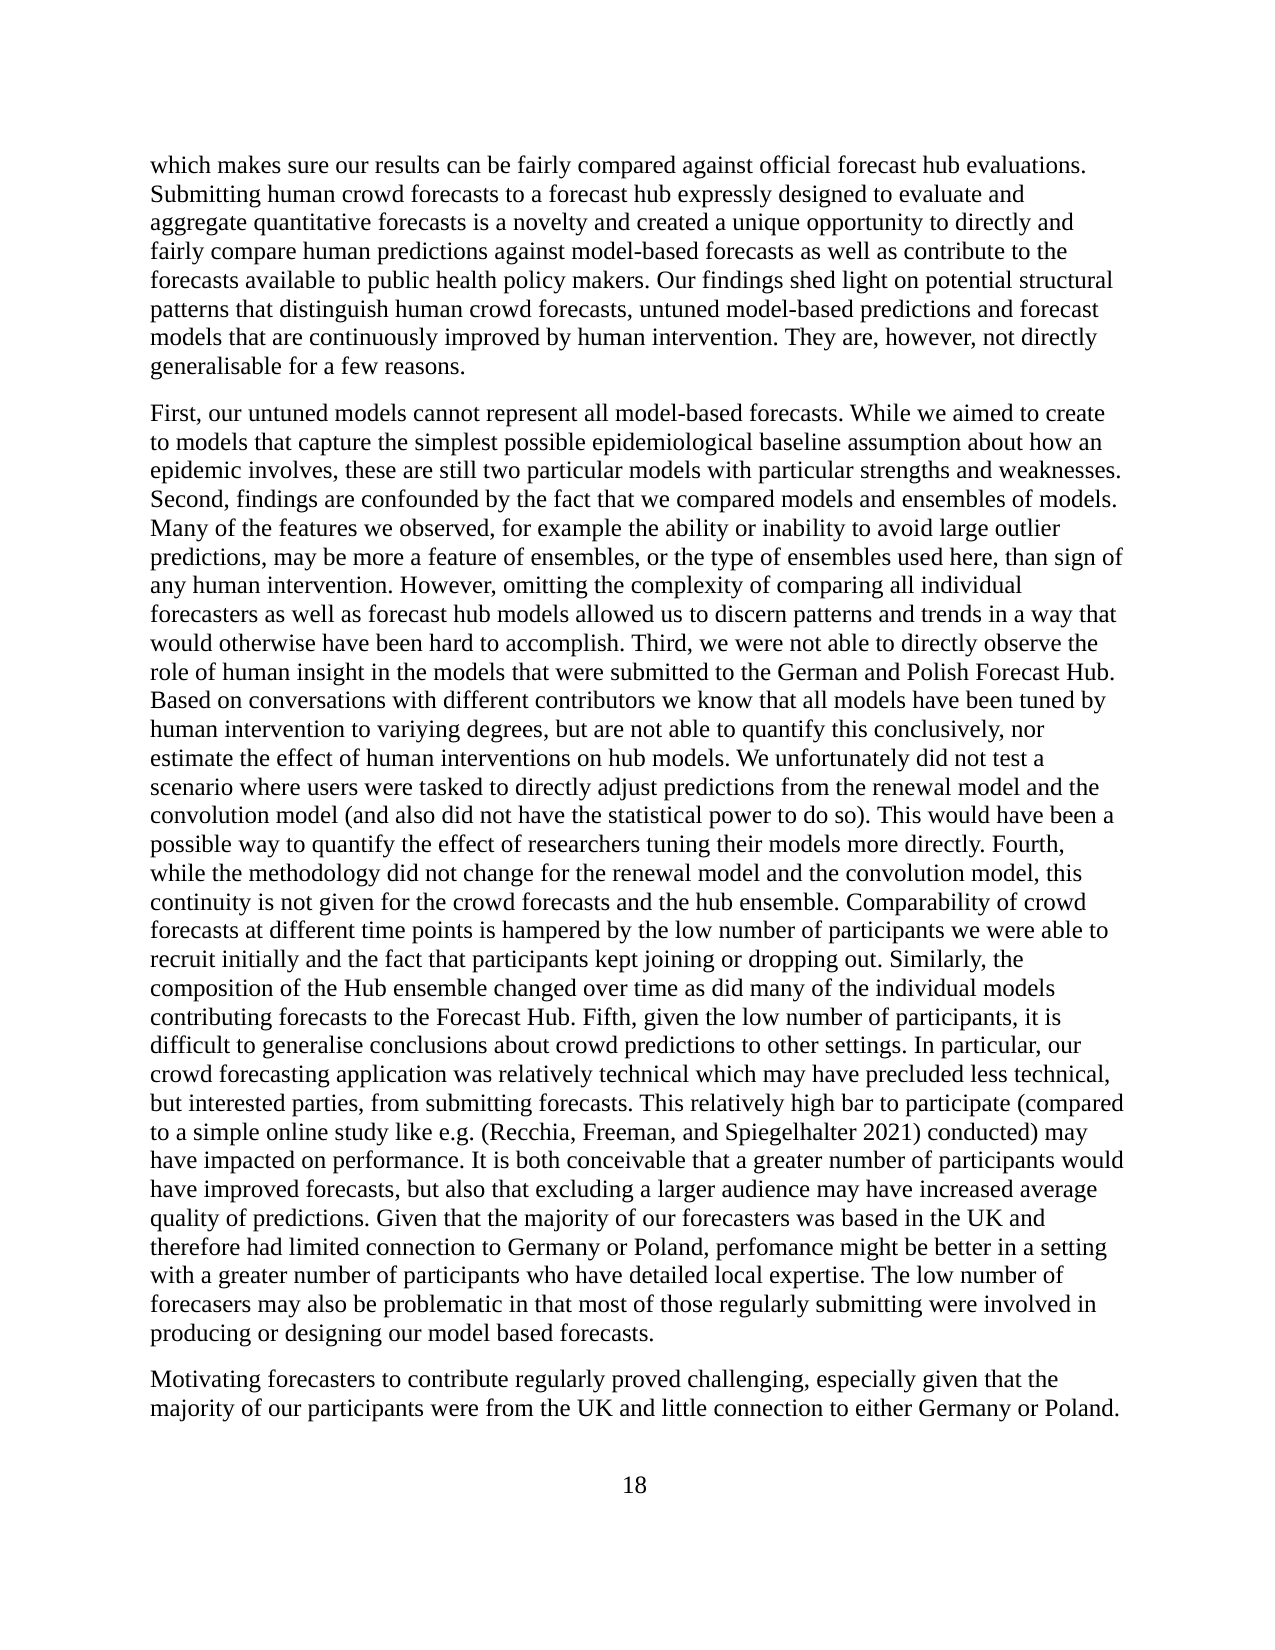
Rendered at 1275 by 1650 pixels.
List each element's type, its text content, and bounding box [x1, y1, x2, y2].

text First, our untuned models cannot represent all model-based forecasts. While we aimed to create to models that capture the simplest possible epidemiological baseline assumption about how an epidemic involves, these are still two particular models with particular strengths and weaknesses. Second, findings are confounded by the fact that we compared models and ensembles of models. Many of the features we observed, for example the ability or inability to avoid large outlier predictions, may be more a feature of ensembles, or the type of ensembles used here, than sign of any human intervention. However, omitting the complexity of comparing all individual forecasters as well as forecast hub models allowed us to discern patterns and trends in a way that would otherwise have been hard to accomplish. Third, we were not able to directly observe the role of human insight in the models that were submitted to the German and Polish Forecast Hub. Based on conversations with different contributors we know that all models have been tuned by human intervention to variying degrees, but are not able to quantify this conclusively, nor estimate the effect of human interventions on hub models. We unfortunately did not test a scenario where users were tasked to directly adjust predictions from the renewal model and the convolution model (and also did not have the statistical power to do so). This would have been a possible way to quantify the effect of researchers tuning their models more directly. Fourth, while the methodology did not change for the renewal model and the convolution model, this continuity is not given for the crowd forecasts and the hub ensemble. Comparability of crowd forecasts at different time points is hampered by the low number of participants we were able to recruit initially and the fact that participants kept joining or dropping out. Similarly, the composition of the Hub ensemble changed over time as did many of the individual models contributing forecasts to the Forecast Hub. Fifth, given the low number of participants, it is difficult to generalise conclusions about crowd predictions to other settings. In particular, our crowd forecasting application was relatively technical which may have precluded less technical, but interested parties, from submitting forecasts. This relatively high bar to participate (compared to a simple online study like e.g. (Recchia, Freeman, and Spiegelhalter 2021) conducted) may have impacted on performance. It is both conceivable that a greater number of participants would have improved forecasts, but also that excluding a larger audience may have increased average quality of predictions. Given that the majority of our forecasters was based in the UK and therefore had limited connection to Germany or Poland, perfomance might be better in a setting with a greater number of participants who have detailed local expertise. The low number of forecasers may also be problematic in that most of those regularly submitting were involved in producing or designing our model based forecasts. [150, 398, 1125, 1347]
text Motivating forecasters to contribute regularly proved challenging, especially given that the majority of our participants were from the UK and little connection to either Germany or Poland. [150, 1364, 1125, 1422]
text which makes sure our results can be fairly compared against official forecast hub evaluations. Submitting human crowd forecasts to a forecast hub expressly designed to evaluate and aggregate quantitative forecasts is a novelty and created a unique opportunity to directly and fairly compare human predictions against model-based forecasts as well as contribute to the forecasts available to public health policy makers. Our findings shed light on potential structural patterns that distinguish human crowd forecasts, untuned model-based predictions and forecast models that are continuously improved by human intervention. They are, however, not directly generalisable for a few reasons. [150, 150, 1125, 380]
